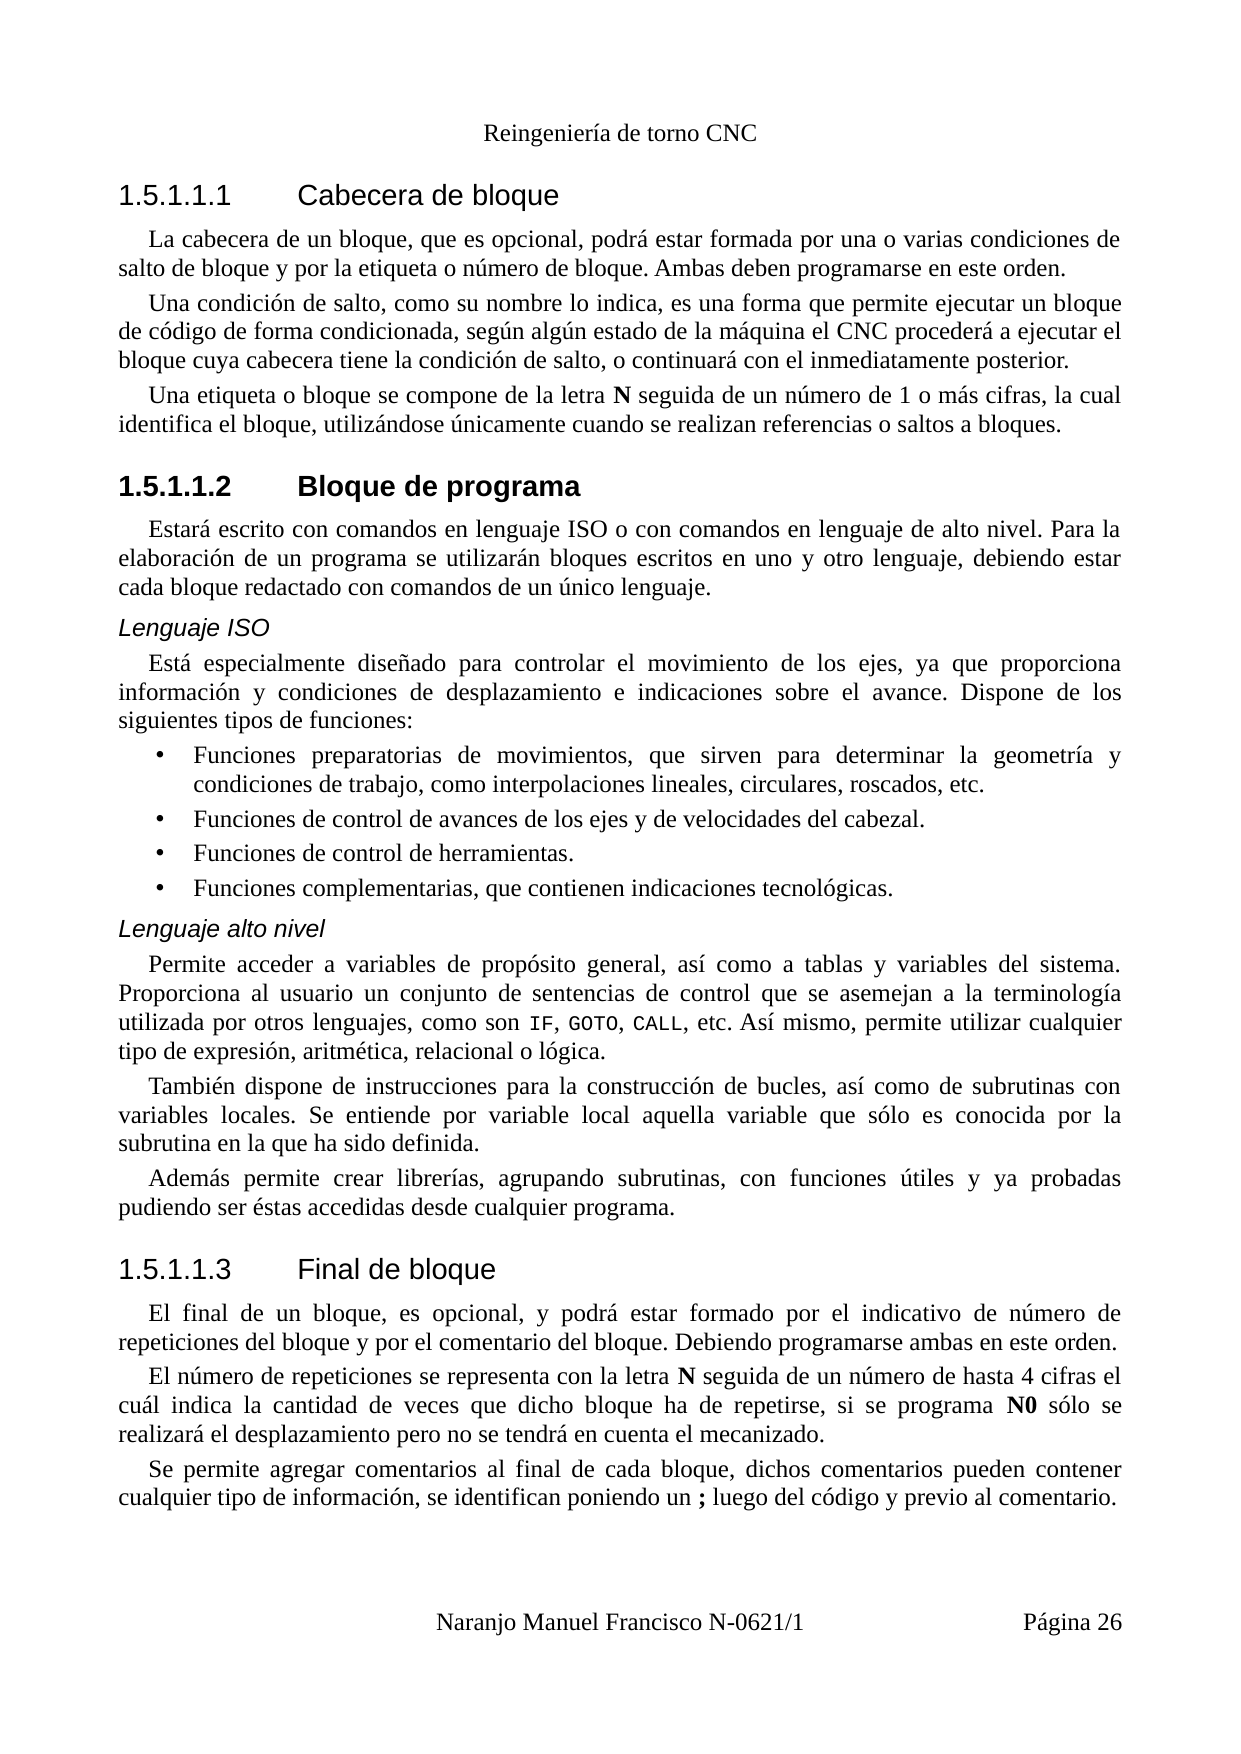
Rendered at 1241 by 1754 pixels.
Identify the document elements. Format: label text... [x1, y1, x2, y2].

subtitle Bloque de programa [118, 468, 1122, 502]
text La cabecera de un bloque, que es opcional, podrá estar formada por una o varias condiciones de salto de bloque y por la etiqueta o número de bloque. Ambas deben programarse en este orden. [118, 224, 1122, 282]
list Funciones de control de herramientas. [156, 838, 1122, 867]
subtitle Cabecera de bloque [118, 178, 1122, 212]
text Además permite crear librerías, agrupando subrutinas, con funciones útiles y ya probadas pudiendo ser éstas accedidas desde cualquier programa. [118, 1163, 1122, 1221]
text Una etiqueta o bloque se compone de la letra N seguida de un número de 1 o más cifras, la cual identifica el bloque, utilizándose únicamente cuando se realizan referencias o saltos a bloques. [118, 380, 1122, 437]
text Estará escrito con comandos en lenguaje ISO o con comandos en lenguaje de alto nivel. Para la elaboración de un programa se utilizarán bloques escritos en uno y otro lenguaje, debiendo estar cada bloque redactado con comandos de un único lenguaje. [118, 514, 1122, 601]
subtitle Lenguaje alto nivel [118, 914, 1122, 943]
list Funciones complementarias, que contienen indicaciones tecnológicas. [156, 873, 1122, 902]
text El número de repeticiones se representa con la letra N seguida de un número de hasta 4 cifras el cuál indica la cantidad de veces que dicho bloque ha de repetirse, si se programa N0 sólo se realizará el desplazamiento pero no se tendrá en cuenta el mecanizado. [118, 1361, 1122, 1448]
text Está especialmente diseñado para controlar el movimiento de los ejes, ya que proporciona información y condiciones de desplazamiento e indicaciones sobre el avance. Dispone de los siguientes tipos de funciones: [118, 648, 1122, 734]
text También dispone de instrucciones para la construcción de bucles, así como de subrutinas con variables locales. Se entiende por variable local aquella variable que sólo es conocida por la subrutina en la que ha sido definida. [118, 1071, 1122, 1157]
list Funciones preparatorias de movimientos, que sirven para determinar la geometría y condiciones de trabajo, como interpolaciones lineales, circulares, roscados, etc. [156, 740, 1122, 798]
list Funciones de control de avances de los ejes y de velocidades del cabezal. [156, 804, 1122, 832]
text Se permite agregar comentarios al final de cada bloque, dichos comentarios pueden contener cualquier tipo de información, se identifican poniendo un ; luego del código y previo al comentario. [118, 1454, 1122, 1511]
text Permite acceder a variables de propósito general, así como a tablas y variables del sistema. Proporciona al usuario un conjunto de sentencias de control que se asemejan a la terminología utilizada por otros lenguajes, como son IF, GOTO, CALL, etc. Así mismo, permite utilizar cualquier tipo de expresión, aritmética, relacional o lógica. [118, 949, 1122, 1065]
subtitle Lenguaje ISO [118, 613, 1122, 642]
subtitle Final de bloque [118, 1252, 1122, 1285]
text El final de un bloque, es opcional, y podrá estar formado por el indicativo de número de repeticiones del bloque y por el comentario del bloque. Debiendo programarse ambas en este orden. [118, 1298, 1122, 1355]
text Una condición de salto, como su nombre lo indica, es una forma que permite ejecutar un bloque de código de forma condicionada, según algún estado de la máquina el CNC procederá a ejecutar el bloque cuya cabecera tiene la condición de salto, o continuará con el inmediatamente posterior. [118, 288, 1122, 374]
